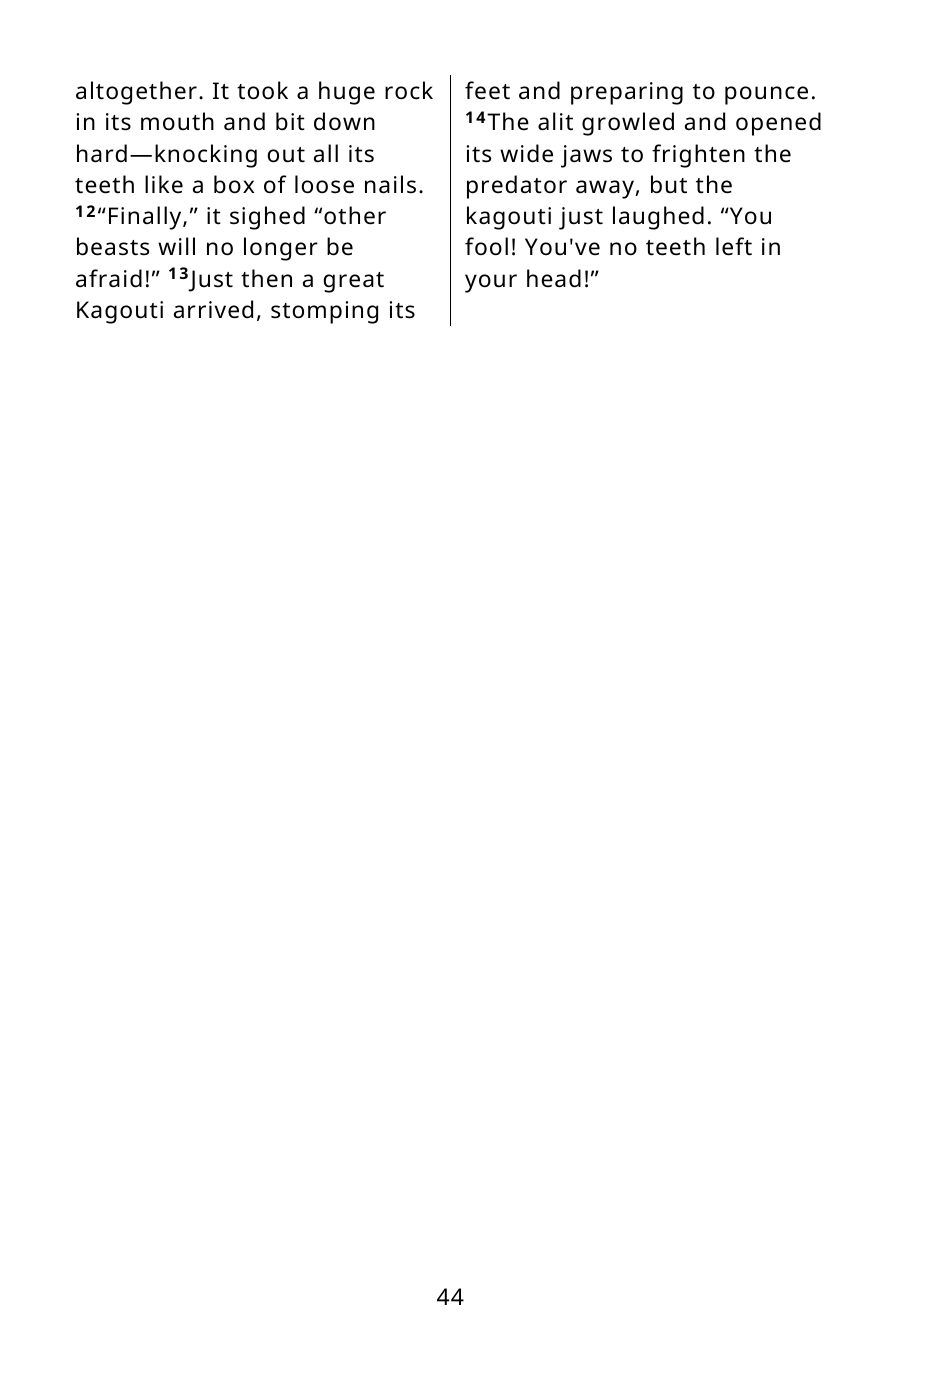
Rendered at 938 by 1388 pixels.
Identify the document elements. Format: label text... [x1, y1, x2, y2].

text altogether. It took a huge rock in its mouth and bit down hard—knocking out all its teeth like a box of loose nails. 12“Finally,” it sighed “other beasts will no longer be afraid!” 13Just then a great Kagouti arrived, stomping its [75, 75, 435, 325]
text feet and preparing to pounce. 14The alit growled and opened its wide jaws to frighten the predator away, but the kagouti just laughed. “You fool! You've no teeth left in your head!” [465, 75, 825, 294]
